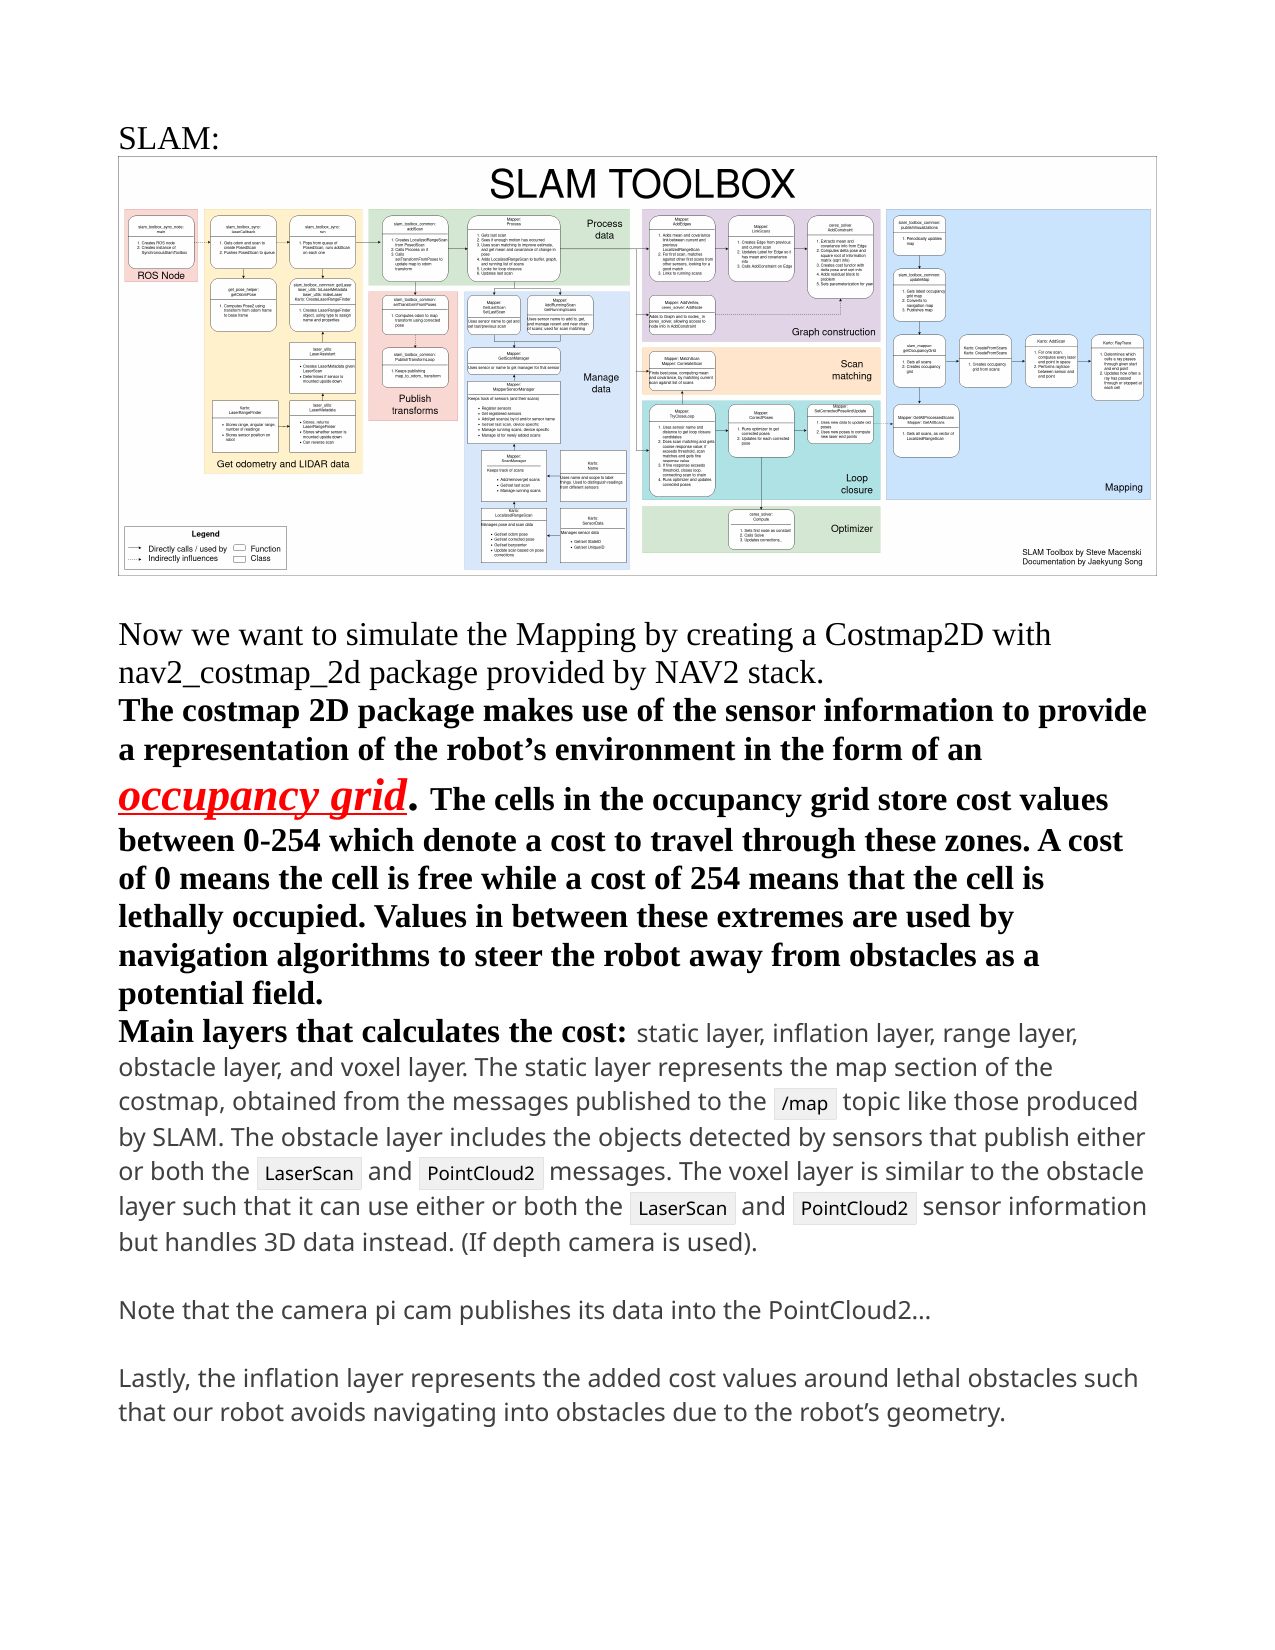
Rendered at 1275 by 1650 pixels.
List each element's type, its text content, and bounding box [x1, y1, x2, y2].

text SLAM: [118, 118, 1157, 156]
text Note that the camera pi cam publishes its data into the PointCloud2… [118, 1292, 1157, 1326]
text Now we want to simulate the Mapping by creating a Costmap2D with nav2_costmap_2d package provided by NAV2 stack. [118, 614, 1157, 690]
text The costmap 2D package makes use of the sensor information to provide a representation of the robot’s environment in the form of an occupancy grid. The cells in the occupancy grid store cost values between 0-254 which denote a cost to travel through these zones. A cost of 0 means the cell is free while a cost of 254 means that the cell is lethally occupied. Values in between these extremes are used by navigation algorithms to steer the robot away from obstacles as a potential field. [118, 690, 1157, 1011]
picture [118, 156, 1157, 576]
text Main layers that calculates the cost: static layer, inflation layer, range layer, obstacle layer, and voxel layer. The static layer represents the map section of the costmap, obtained from the messages published to the /map topic like those produced by SLAM. The obstacle layer includes the objects detected by sensors that publish either or both the LaserScan and PointCloud2 messages. The voxel layer is similar to the obstacle layer such that it can use either or both the LaserScan and PointCloud2 sensor information but handles 3D data instead. (If depth camera is used). [118, 1011, 1157, 1258]
text Lastly, the inflation layer represents the added cost values around lethal obstacles such that our robot avoids navigating into obstacles due to the robot’s geometry. [118, 1361, 1157, 1429]
